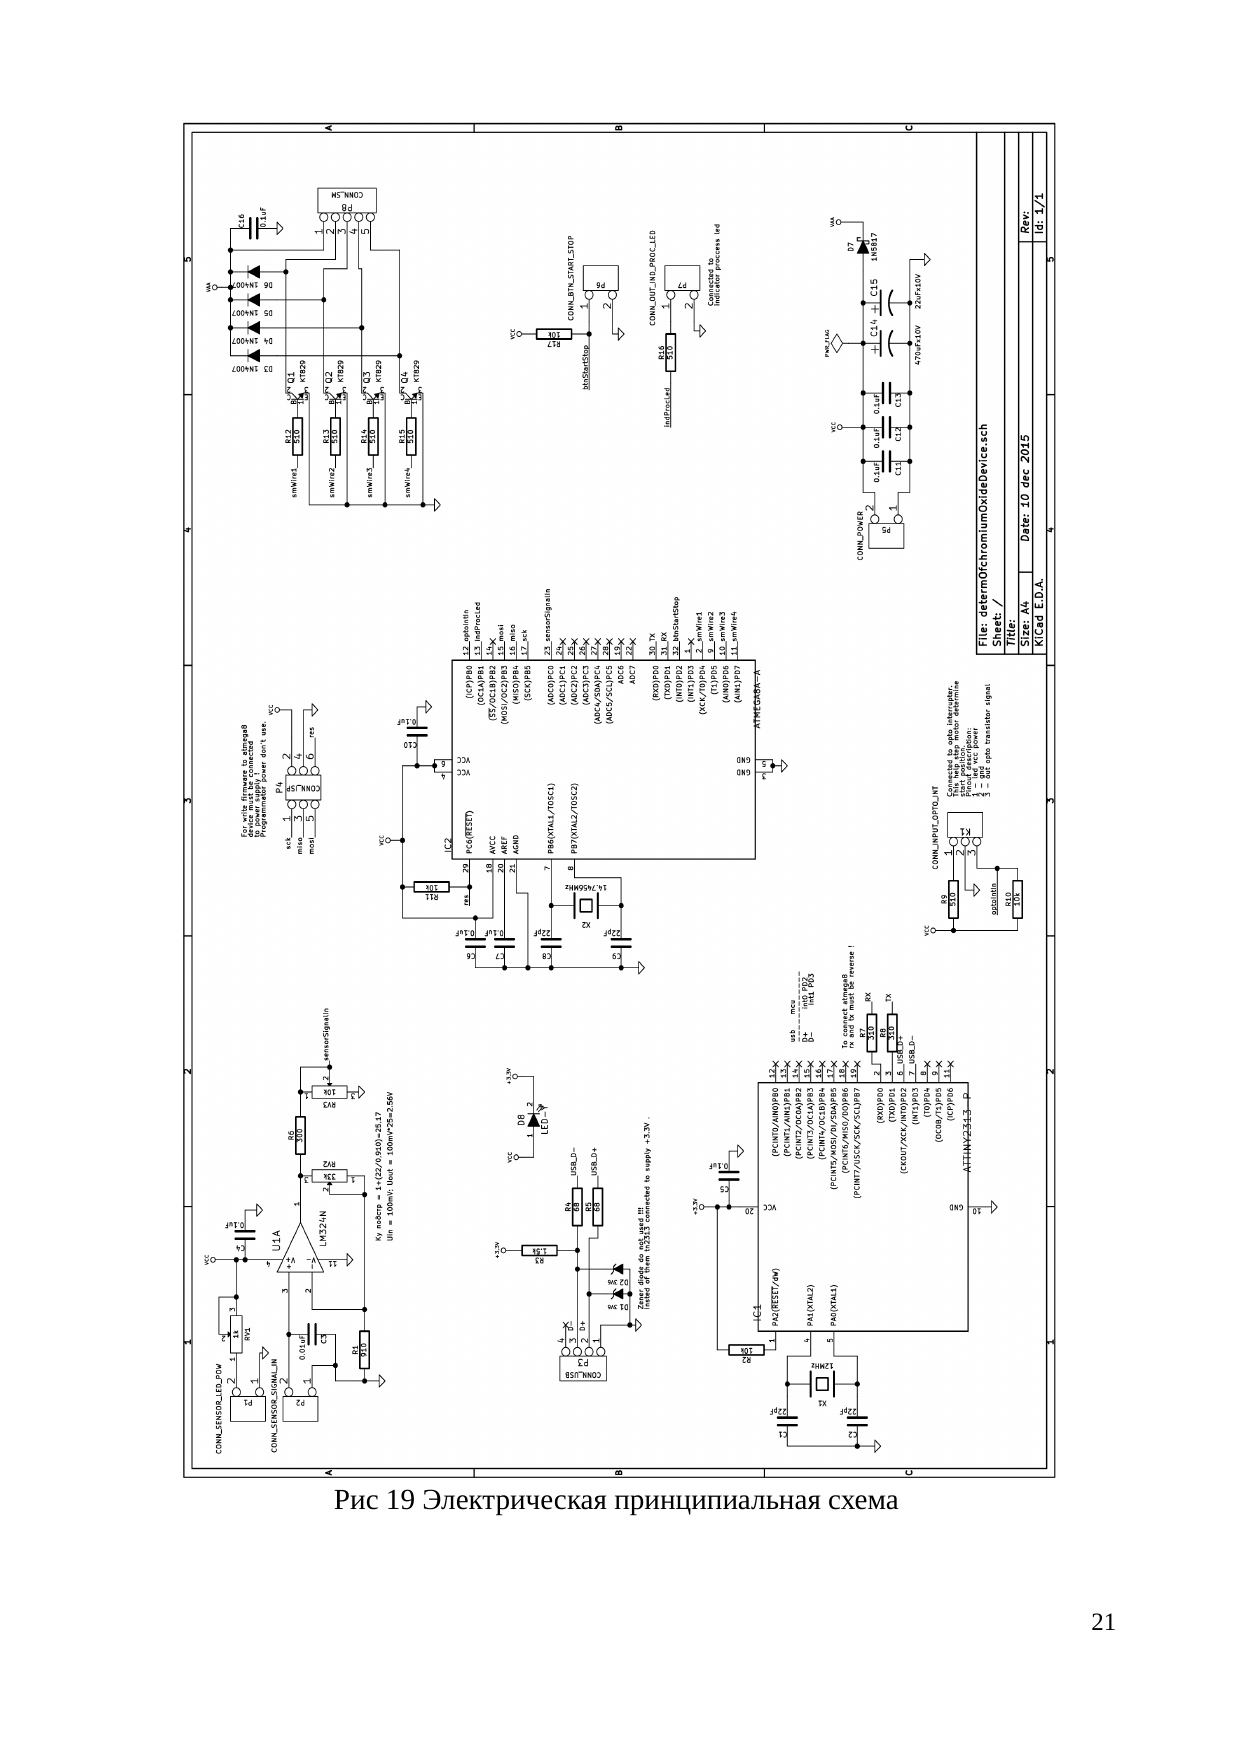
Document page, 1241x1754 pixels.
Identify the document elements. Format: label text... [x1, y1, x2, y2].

picture [179, 118, 1061, 1482]
text Рис 19 Электрическая принципиальная схема [118, 118, 1122, 1515]
